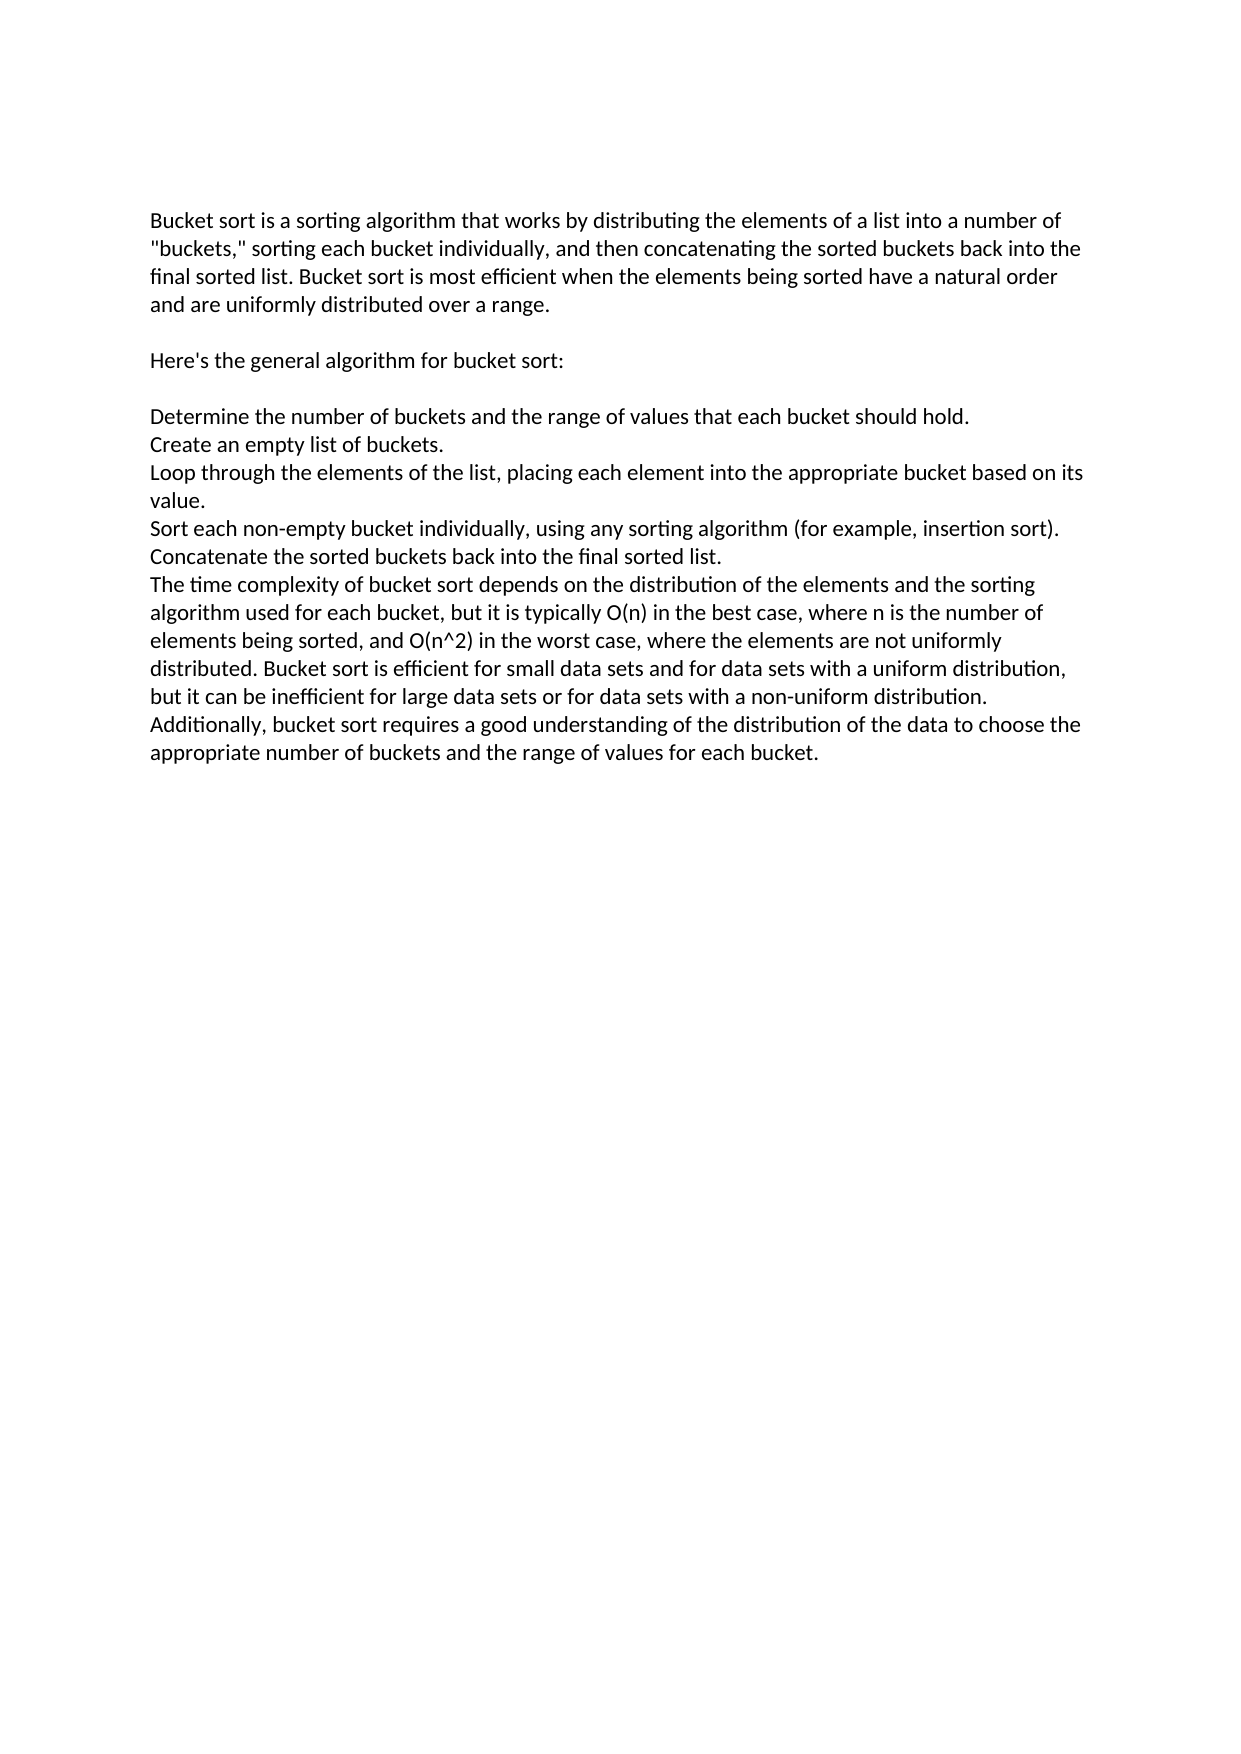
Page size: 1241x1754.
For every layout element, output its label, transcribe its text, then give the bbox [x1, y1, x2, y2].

text Concatenate the sorted buckets back into the final sorted list. [150, 542, 1090, 570]
text Create an empty list of buckets. [150, 430, 1090, 458]
text Loop through the elements of the list, placing each element into the appropriate bucket based on its value. [150, 458, 1090, 514]
text The time complexity of bucket sort depends on the distribution of the elements and the sorting algorithm used for each bucket, but it is typically O(n) in the best case, where n is the number of elements being sorted, and O(n^2) in the worst case, where the elements are not uniformly distributed. Bucket sort is efficient for small data sets and for data sets with a uniform distribution, but it can be inefficient for large data sets or for data sets with a non-uniform distribution. Additionally, bucket sort requires a good understanding of the distribution of the data to choose the appropriate number of buckets and the range of values for each bucket. [150, 570, 1090, 766]
text Sort each non-empty bucket individually, using any sorting algorithm (for example, insertion sort). [150, 514, 1090, 542]
text Bucket sort is a sorting algorithm that works by distributing the elements of a list into a number of "buckets," sorting each bucket individually, and then concatenating the sorted buckets back into the final sorted list. Bucket sort is most efficient when the elements being sorted have a natural order and are uniformly distributed over a range. [150, 206, 1090, 318]
text Determine the number of buckets and the range of values that each bucket should hold. [150, 402, 1090, 430]
text Here's the general algorithm for bucket sort: [150, 346, 1090, 374]
